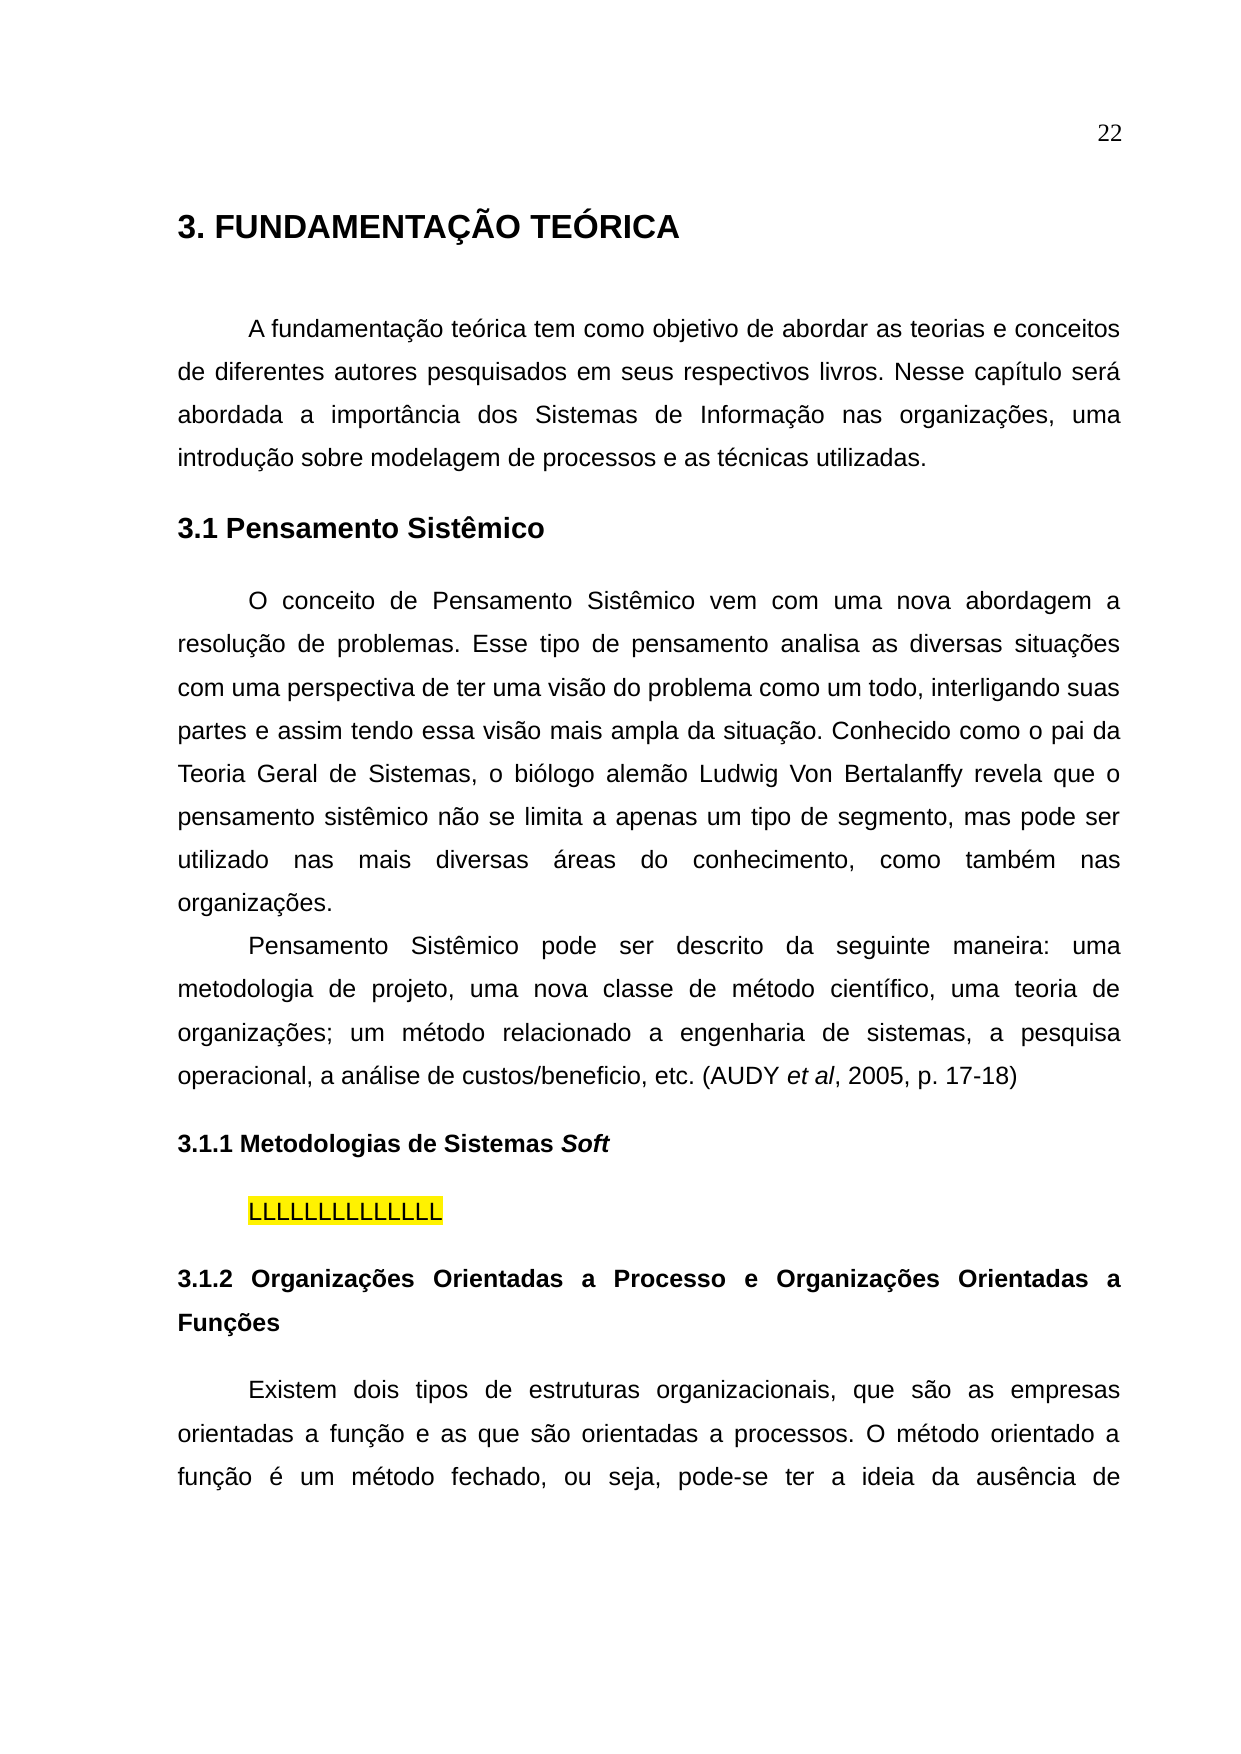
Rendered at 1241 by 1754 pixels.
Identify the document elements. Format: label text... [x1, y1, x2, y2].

subtitle 3.1.1 Metodologias de Sistemas Soft [177, 1128, 1122, 1157]
text O conceito de Pensamento Sistêmico vem com uma nova abordagem a resolução de problemas. Esse tipo de pensamento analisa as diversas situações com uma perspectiva de ter uma visão do problema como um todo, interligando suas partes e assim tendo essa visão mais ampla da situação. Conhecido como o pai da Teoria Geral de Sistemas, o biólogo alemão Ludwig Von Bertalanffy revela que o pensamento sistêmico não se limita a apenas um tipo de segmento, mas pode ser utilizado nas mais diversas áreas do conhecimento, como também nas organizações. [177, 586, 1122, 917]
text Pensamento Sistêmico pode ser descrito da seguinte maneira: uma metodologia de projeto, uma nova classe de método científico, uma teoria de organizações; um método relacionado a engenharia de sistemas, a pesquisa operacional, a análise de custos/beneficio, etc. (AUDY et al, 2005, p. 17-18) [177, 931, 1122, 1089]
subtitle 3.1.2 Organizações Orientadas a Processo e Organizações Orientadas a Funções [177, 1264, 1122, 1336]
subtitle 3.1 Pensamento Sistêmico [177, 511, 1122, 545]
subtitle 3. Fundamentação Teórica [177, 207, 1122, 245]
text Existem dois tipos de estruturas organizacionais, que são as empresas orientadas a função e as que são orientadas a processos. O método orientado a função é um método fechado, ou seja, pode-se ter a ideia da ausência de [177, 1375, 1122, 1490]
text A fundamentação teórica tem como objetivo de abordar as teorias e conceitos de diferentes autores pesquisados em seus respectivos livros. Nesse capítulo será abordada a importância dos Sistemas de Informação nas organizações, uma introdução sobre modelagem de processos e as técnicas utilizadas. [177, 314, 1122, 472]
text LLLLLLLLLLLLLL [177, 1196, 1122, 1225]
